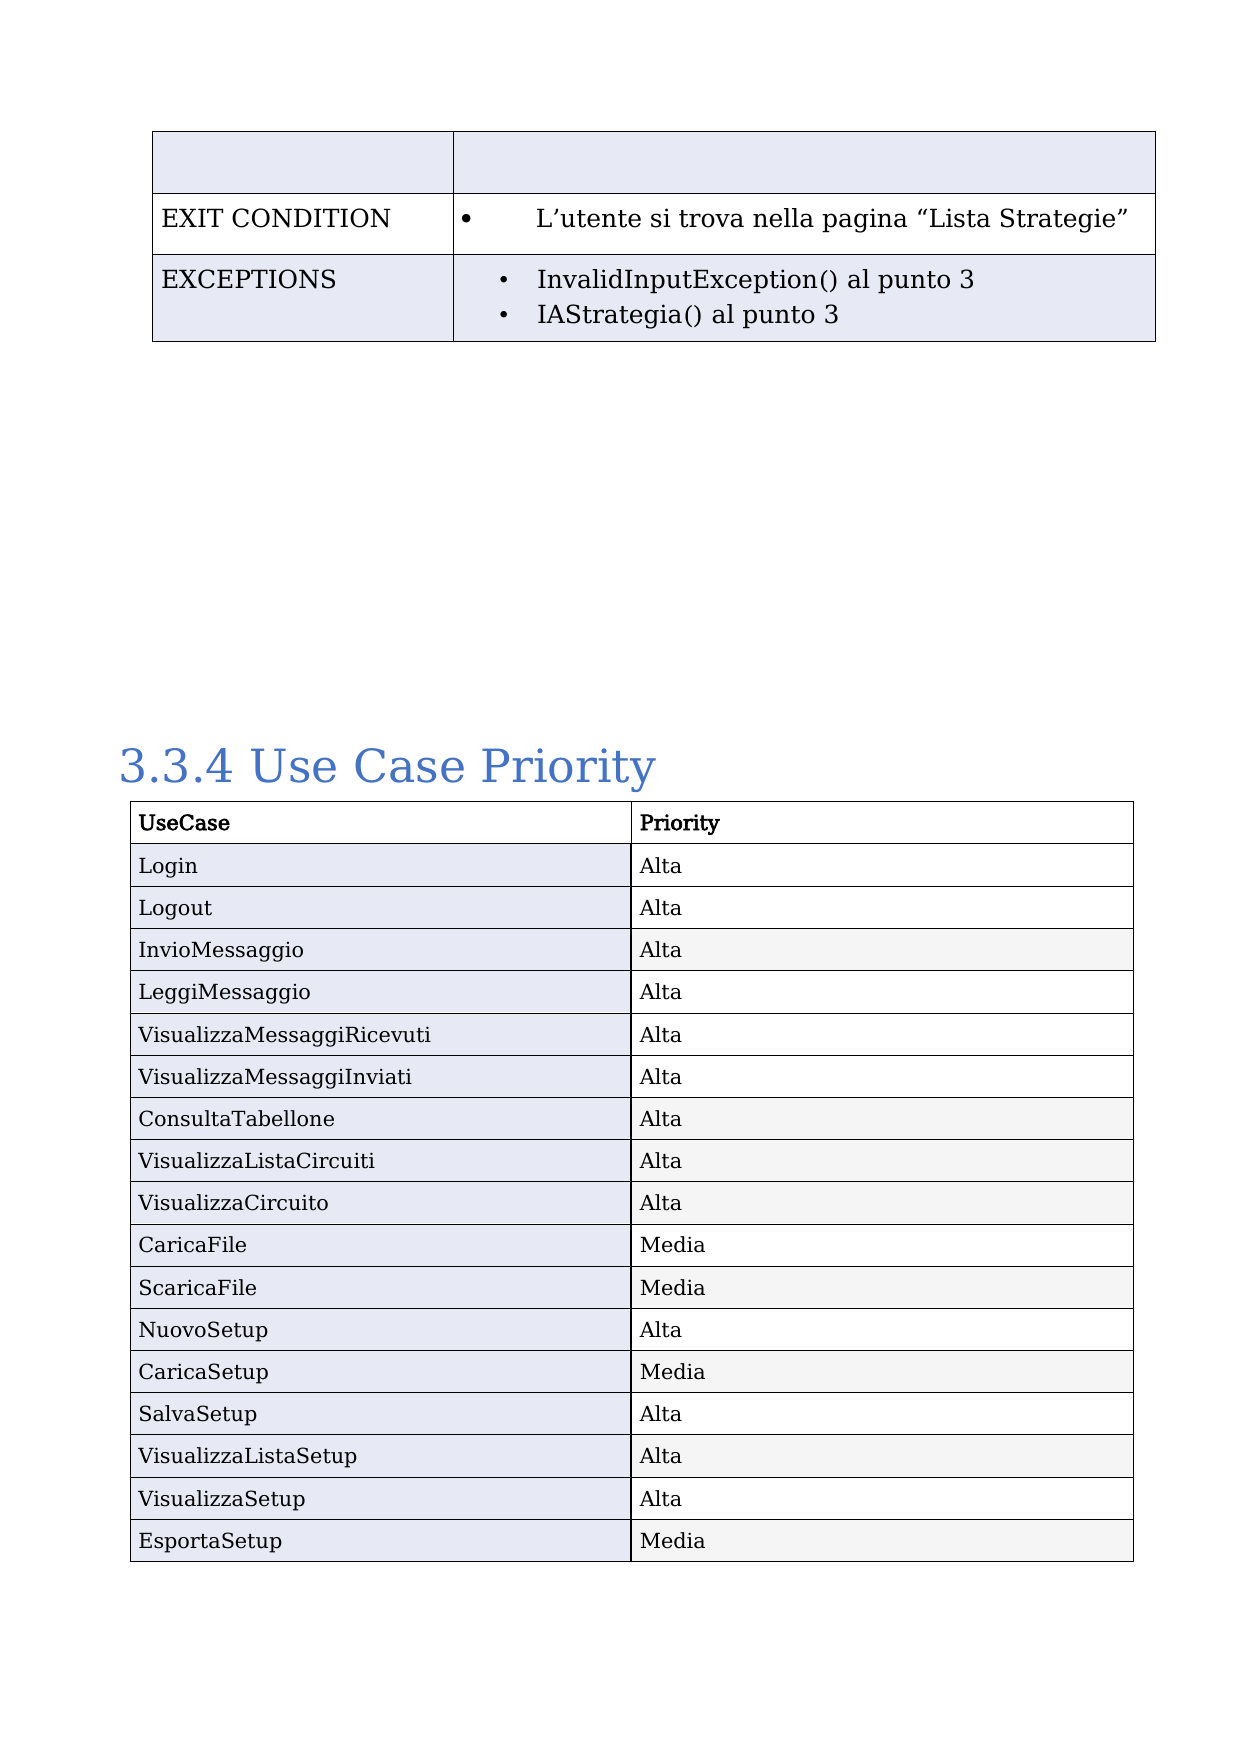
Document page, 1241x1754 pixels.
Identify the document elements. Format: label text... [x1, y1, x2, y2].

table_cell NuovoSetup [131, 1309, 630, 1350]
table_cell Alta [632, 887, 1133, 928]
table_cell Alta [632, 1056, 1133, 1097]
table_cell L’utente si trova nella pagina “Lista Strategie” [454, 194, 1155, 254]
table_cell VisualizzaListaCircuiti [131, 1140, 630, 1181]
table_cell VisualizzaMessaggiInviati [131, 1056, 630, 1097]
table_cell Alta [632, 1182, 1133, 1223]
table_cell Alta [632, 844, 1133, 886]
table_cell Login [131, 844, 630, 886]
table_cell VisualizzaListaSetup [131, 1435, 630, 1477]
table_cell EXIT CONDITION [153, 194, 453, 254]
table_cell Media [632, 1520, 1133, 1561]
table_cell Alta [632, 1478, 1133, 1519]
table_cell Media [632, 1225, 1133, 1266]
table_cell Alta [632, 1140, 1133, 1181]
table_cell Alta [632, 1309, 1133, 1350]
table_cell [454, 132, 1155, 193]
table_cell [153, 132, 453, 193]
table_header Priority [632, 802, 1133, 843]
table_cell CaricaFile [131, 1225, 630, 1266]
table_cell LeggiMessaggio [131, 971, 630, 1012]
table_cell ConsultaTabellone [131, 1098, 630, 1139]
table_cell Alta [632, 971, 1133, 1012]
table_cell Logout [131, 887, 630, 928]
table_cell SalvaSetup [131, 1393, 630, 1434]
table_cell VisualizzaSetup [131, 1478, 630, 1519]
table_cell InvalidInputException() al punto 3 IAStrategia() al punto 3 [454, 255, 1155, 341]
table_cell EsportaSetup [131, 1520, 630, 1561]
table_cell Alta [632, 1014, 1133, 1055]
subtitle 3.3.4 Use Case Priority [118, 737, 1122, 792]
table_cell Media [632, 1351, 1133, 1392]
table_cell ScaricaFile [131, 1267, 630, 1308]
table_cell Alta [632, 1393, 1133, 1434]
table_cell Alta [632, 1435, 1133, 1477]
table_cell InvioMessaggio [131, 929, 630, 970]
table_cell EXCEPTIONS [153, 255, 453, 341]
table_cell Alta [632, 929, 1133, 970]
table_cell CaricaSetup [131, 1351, 630, 1392]
table_cell Media [632, 1267, 1133, 1308]
table_cell VisualizzaCircuito [131, 1182, 630, 1223]
table_cell Alta [632, 1098, 1133, 1139]
table_header UseCase [131, 802, 631, 843]
table_cell VisualizzaMessaggiRicevuti [131, 1014, 630, 1055]
